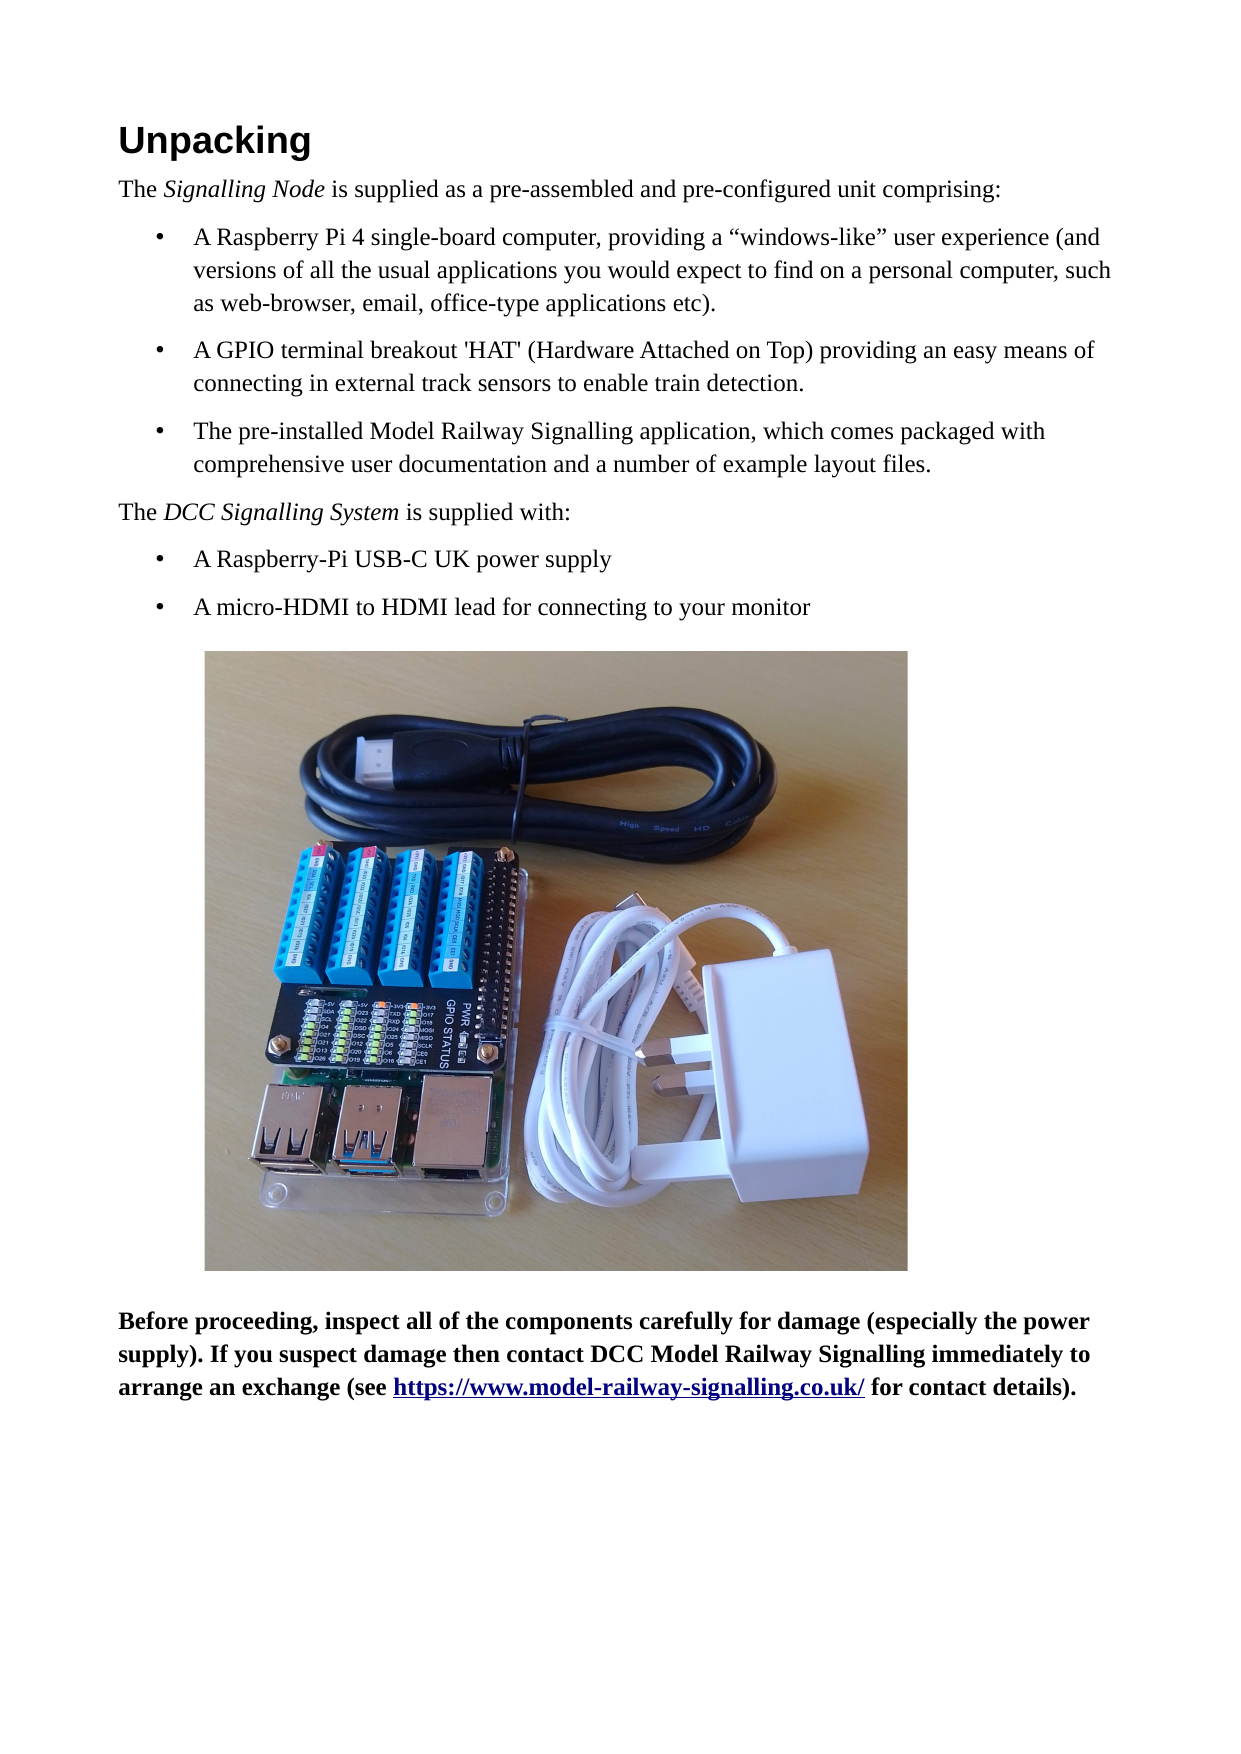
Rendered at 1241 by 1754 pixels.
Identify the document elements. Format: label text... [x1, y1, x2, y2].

picture [204, 651, 908, 1271]
list A Raspberry-Pi USB-C UK power supply [156, 544, 1122, 573]
list A micro-HDMI to HDMI lead for connecting to your monitor [156, 592, 1122, 621]
list A GPIO terminal breakout 'HAT' (Hardware Attached on Top) providing an easy means of connecting in external track sensors to enable train detection. [156, 336, 1122, 397]
text The DCC Signalling System is supplied with: [118, 497, 1122, 526]
list A Raspberry Pi 4 single-board computer, providing a “windows-like” user experience (and versions of all the usual applications you would expect to find on a personal computer, such as web-browser, email, office-type applications etc). [156, 222, 1122, 317]
text Before proceeding, inspect all of the components carefully for damage (especially the power supply). If you suspect damage then contact DCC Model Railway Signalling immediately to arrange an exchange (see https://www.model-railway-signalling.co.uk/ for contact details). [118, 1306, 1122, 1401]
list The pre-installed Model Railway Signalling application, which comes packaged with comprehensive user documentation and a number of example layout files. [156, 416, 1122, 478]
text The Signalling Node is supplied as a pre-assembled and pre-configured unit comprising: [118, 174, 1122, 203]
subtitle Unpacking [118, 118, 1122, 162]
